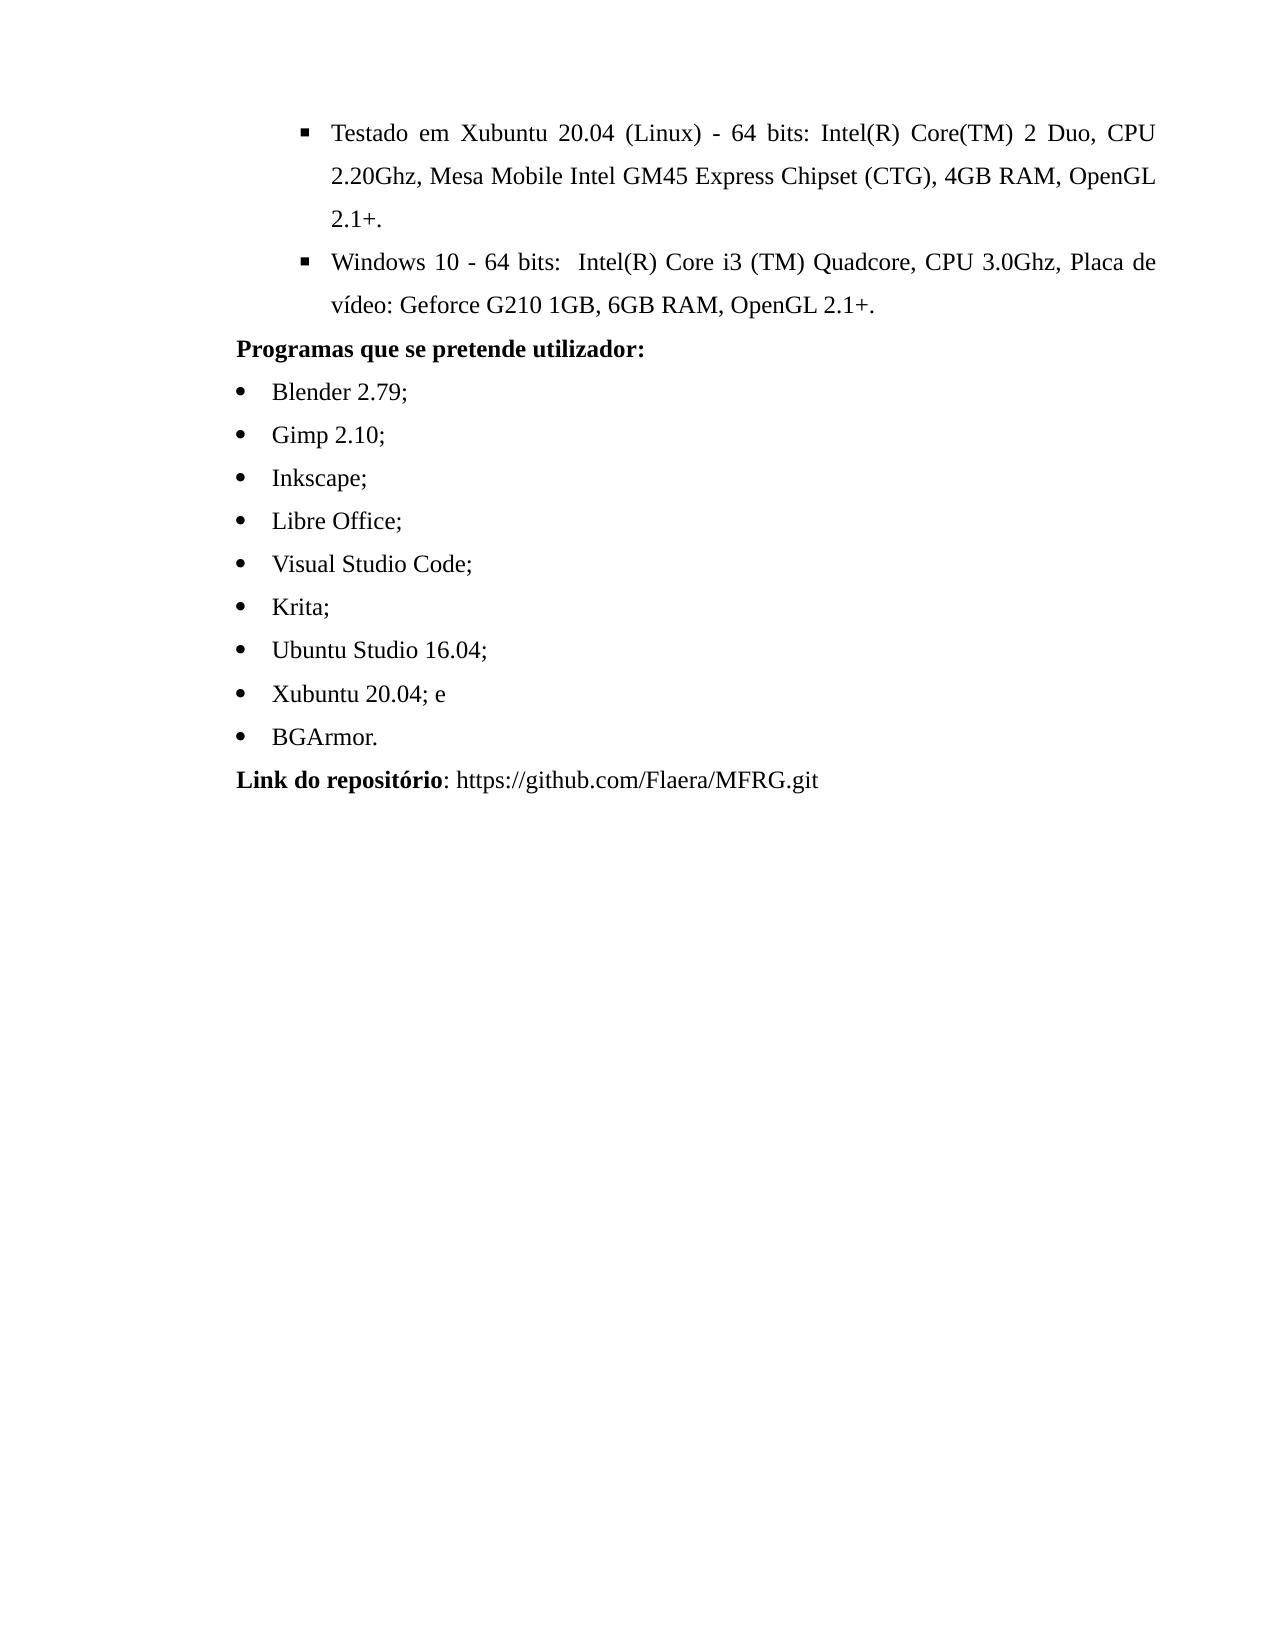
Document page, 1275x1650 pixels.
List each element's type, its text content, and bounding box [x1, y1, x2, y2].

list Gimp 2.10; [236, 420, 1157, 449]
list Windows 10 - 64 bits: Intel(R) Core i3 (TM) Quadcore, CPU 3.0Ghz, Placa de vídeo: Geforce G210 1GB, 6GB RAM, OpenGL 2.1+. [295, 247, 1157, 319]
list Xubuntu 20.04; e [236, 679, 1157, 707]
list Visual Studio Code; [236, 549, 1157, 578]
list Testado em Xubuntu 20.04 (Linux) - 64 bits: Intel(R) Core(TM) 2 Duo, CPU 2.20Ghz, Mesa Mobile Intel GM45 Express Chipset (CTG), 4GB RAM, OpenGL 2.1+. [295, 118, 1157, 233]
list Blender 2.79; [236, 377, 1157, 406]
text Link do repositório: https://github.com/Flaera/MFRG.git [118, 765, 1157, 794]
list BGArmor. [236, 722, 1157, 751]
text Programas que se pretende utilizador: [118, 334, 1157, 362]
list Libre Office; [236, 506, 1157, 535]
list Krita; [236, 592, 1157, 621]
list Ubuntu Studio 16.04; [236, 636, 1157, 664]
list Inkscape; [236, 463, 1157, 492]
